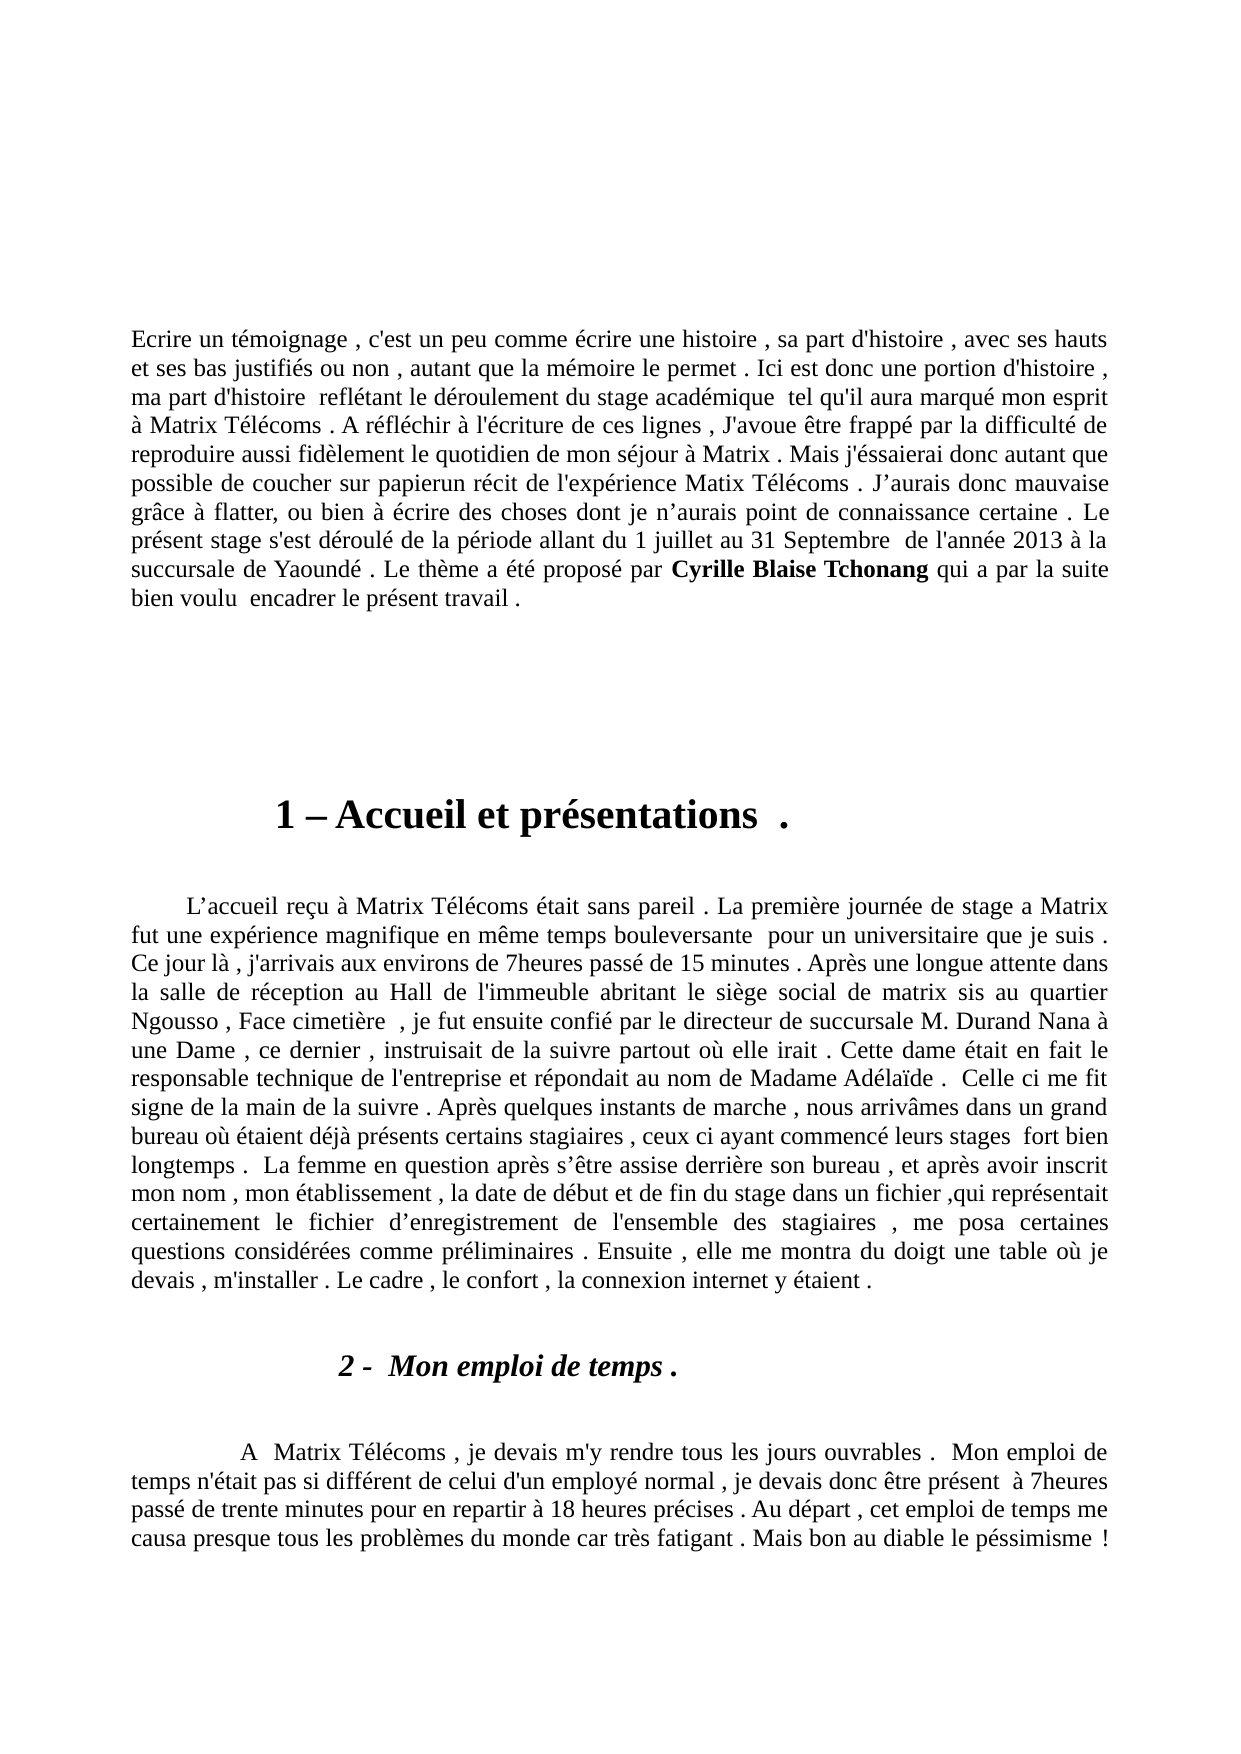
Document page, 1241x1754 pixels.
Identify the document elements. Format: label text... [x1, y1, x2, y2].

text L’accueil reçu à Matrix Télécoms était sans pareil . La première journée de stage a Matrix fut une expérience magnifique en même temps bouleversante pour un universitaire que je suis . Ce jour là , j'arrivais aux environs de 7heures passé de 15 minutes . Après une longue attente dans la salle de réception au Hall de l'immeuble abritant le siège social de matrix sis au quartier Ngousso , Face cimetière , je fut ensuite confié par le directeur de succursale M. Durand Nana à une Dame , ce dernier , instruisait de la suivre partout où elle irait . Cette dame était en fait le responsable technique de l'entreprise et répondait au nom de Madame Adélaïde . Celle ci me fit signe de la main de la suivre . Après quelques instants de marche , nous arrivâmes dans un grand bureau où étaient déjà présents certains stagiaires , ceux ci ayant commencé leurs stages fort bien longtemps . La femme en question après s’être assise derrière son bureau , et après avoir inscrit mon nom , mon établissement , la date de début et de fin du stage dans un fichier ,qui représentait certainement le fichier d’enregistrement de l'ensemble des stagiaires , me posa certaines questions considérées comme préliminaires . Ensuite , elle me montra du doigt une table où je devais , m'installer . Le cadre , le confort , la connexion internet y étaient . [131, 891, 1109, 1293]
text 2 - Mon emploi de temps . [131, 1347, 1109, 1383]
text A Matrix Télécoms , je devais m'y rendre tous les jours ouvrables . Mon emploi de temps n'était pas si différent de celui d'un employé normal , je devais donc être présent à 7heures passé de trente minutes pour en repartir à 18 heures précises . Au départ , cet emploi de temps me causa presque tous les problèmes du monde car très fatigant . Mais bon au diable le péssimisme ! [131, 1437, 1109, 1552]
text Ecrire un témoignage , c'est un peu comme écrire une histoire , sa part d'histoire , avec ses hauts et ses bas justifiés ou non , autant que la mémoire le permet . Ici est donc une portion d'histoire , ma part d'histoire reflétant le déroulement du stage académique tel qu'il aura marqué mon esprit à Matrix Télécoms . A réfléchir à l'écriture de ces lignes , J'avoue être frappé par la difficulté de reproduire aussi fidèlement le quotidien de mon séjour à Matrix . Mais j'éssaierai donc autant que possible de coucher sur papierun récit de l'expérience Matix Télécoms . J’aurais donc mauvaise grâce à flatter, ou bien à écrire des choses dont je n’aurais point de connaissance certaine . Le présent stage s'est déroulé de la période allant du 1 juillet au 31 Septembre de l'année 2013 à la succursale de Yaoundé . Le thème a été proposé par Cyrille Blaise Tchonang qui a par la suite bien voulu encadrer le présent travail . [131, 324, 1109, 612]
text 1 – Accueil et présentations . [131, 789, 1109, 837]
